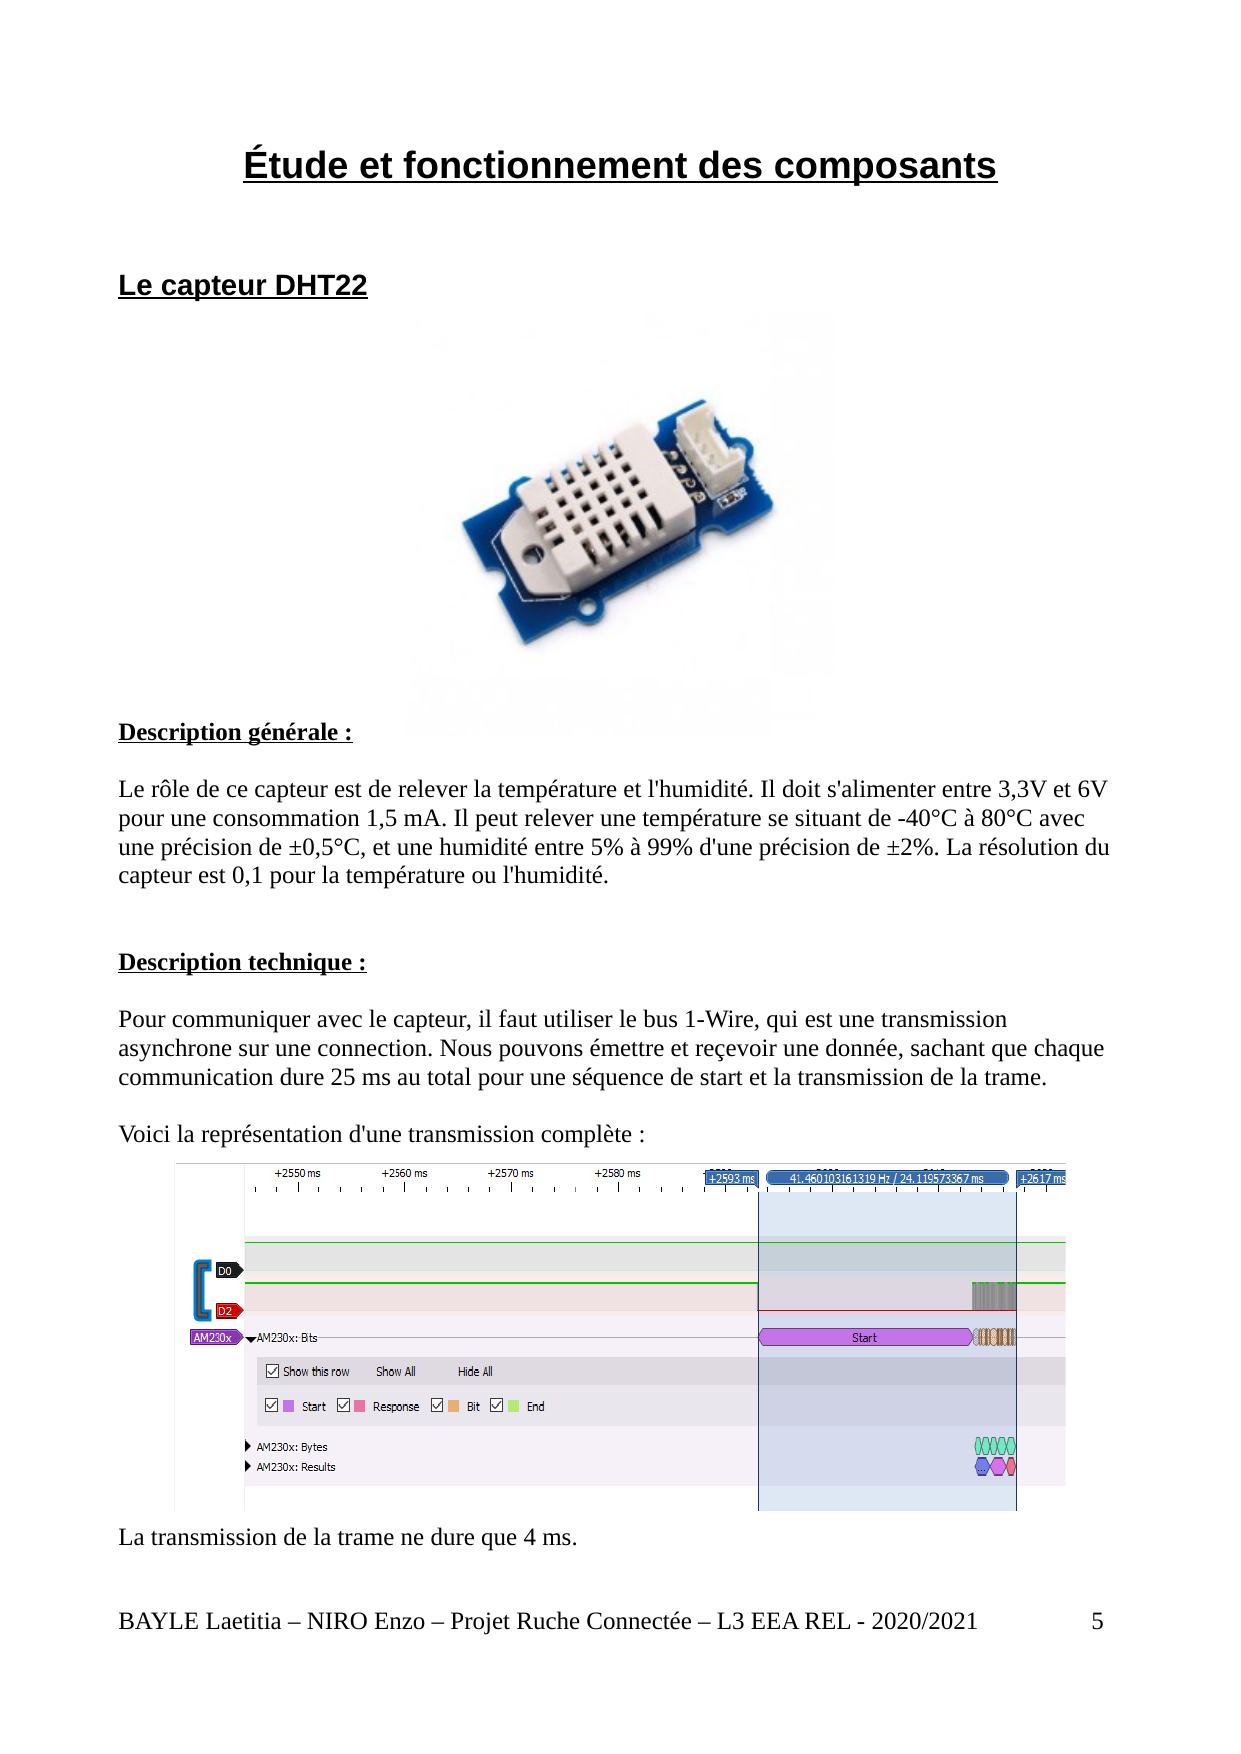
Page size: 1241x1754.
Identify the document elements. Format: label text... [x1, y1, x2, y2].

text La transmission de la trame ne dure que 4 ms. [118, 1522, 1122, 1551]
text Le rôle de ce capteur est de relever la température et l'humidité. Il doit s'alimenter entre 3,3V et 6V pour une consommation 1,5 mA. Il peut relever une température se situant de -40°C à 80°C avec une précision de ±0,5°C, et une humidité entre 5% à 99% d'une précision de ±2%. La résolution du capteur est 0,1 pour la température ou l'humidité. [118, 774, 1122, 889]
subtitle Étude et fonctionnement des composants [118, 143, 1122, 187]
picture [395, 314, 845, 738]
text Description technique : [118, 947, 1122, 976]
text Description générale : [118, 717, 1122, 746]
picture [174, 1161, 1066, 1511]
subtitle Le capteur DHT22 [118, 268, 1122, 302]
text Voici la représentation d'une transmission complète : [118, 1119, 1122, 1148]
text Pour communiquer avec le capteur, il faut utiliser le bus 1-Wire, qui est une transmission asynchrone sur une connection. Nous pouvons émettre et reçevoir une donnée, sachant que chaque communication dure 25 ms au total pour une séquence de start et la transmission de la trame. [118, 1004, 1122, 1091]
